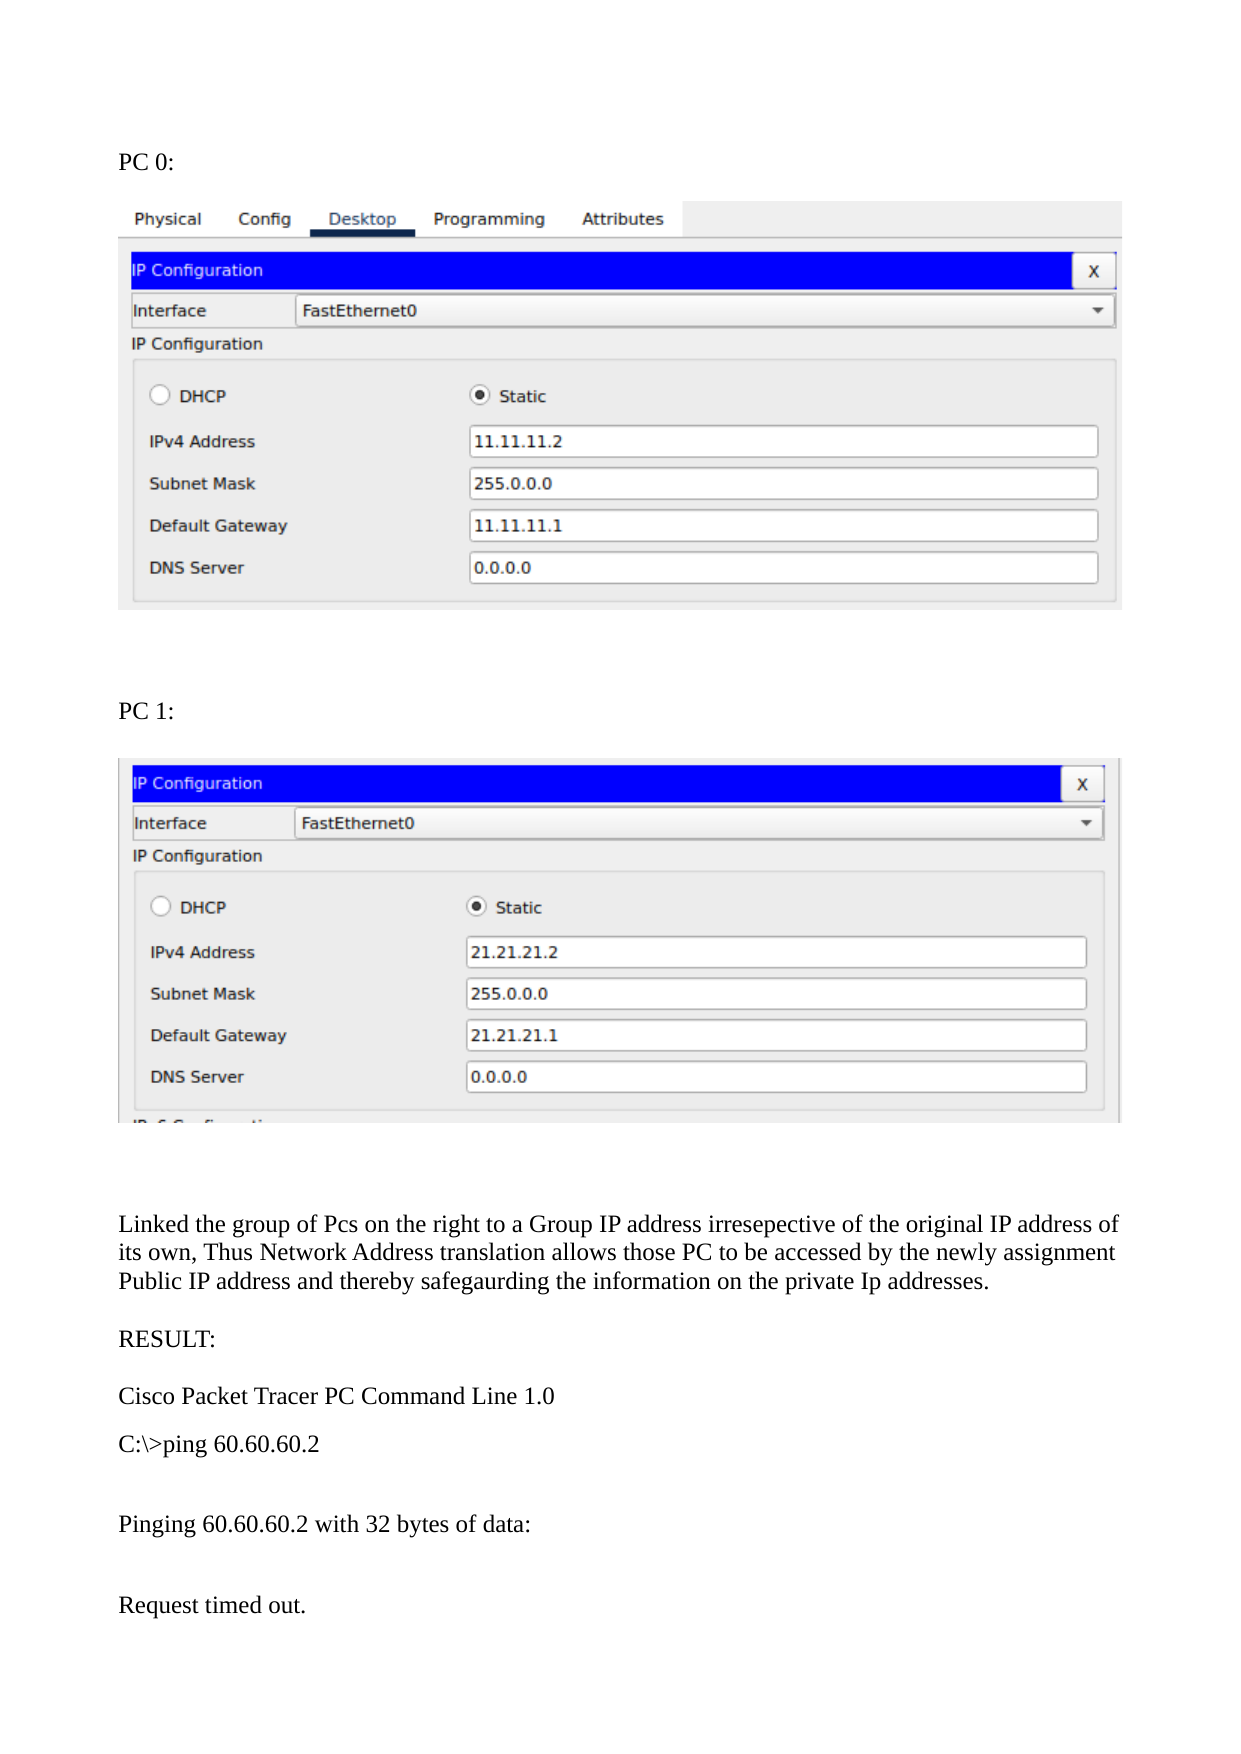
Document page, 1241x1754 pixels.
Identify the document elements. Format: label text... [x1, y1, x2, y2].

text Linked the group of Pcs on the right to a Group IP address irresepective of the original IP address of its own, Thus Network Address translation allows those PC to be accessed by the newly assignment Public IP address and thereby safegaurding the information on the private Ip addresses. RESULT: [118, 1209, 1122, 1381]
text PC 1: [118, 696, 1122, 725]
picture [118, 201, 1123, 610]
text Cisco Packet Tracer PC Command Line 1.0 [118, 1381, 1122, 1410]
text Request timed out. [118, 1590, 1122, 1619]
text Pinging 60.60.60.2 with 32 bytes of data: [118, 1509, 1122, 1538]
picture [118, 758, 1123, 1123]
text PC 0: [118, 147, 1122, 176]
text C:\>ping 60.60.60.2 [118, 1429, 1122, 1457]
